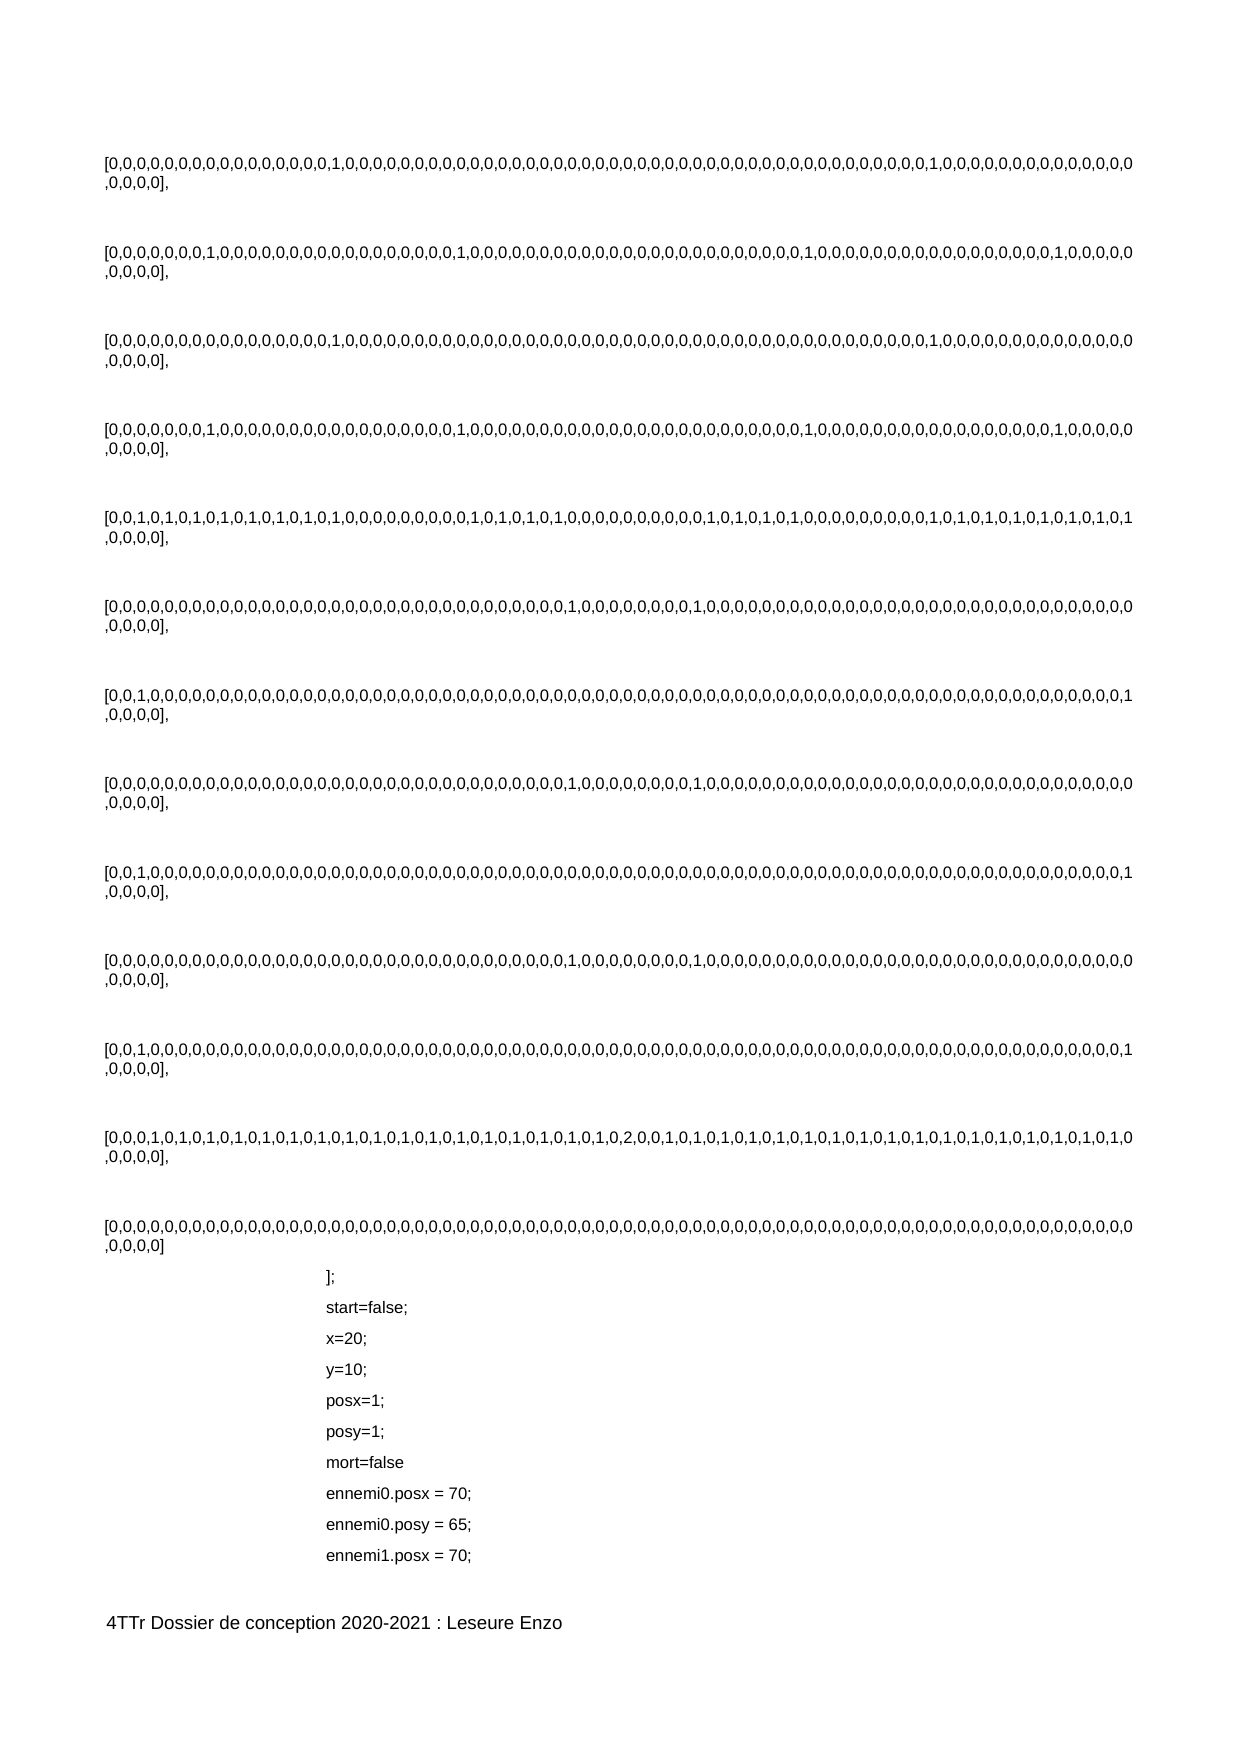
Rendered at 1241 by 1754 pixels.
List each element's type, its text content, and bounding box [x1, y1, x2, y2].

text posx=1; [104, 1391, 1134, 1410]
text ennemi0.posx = 70; [104, 1484, 1134, 1503]
text [0,0,1,0,0,0,0,0,0,0,0,0,0,0,0,0,0,0,0,0,0,0,0,0,0,0,0,0,0,0,0,0,0,0,0,0,0,0,0,0,0,0,0,0,0,0,0,0,0,0,0,0,0,0,0,0,0,0,0,0,0,0,0,0,0,0,0,0,0,0,0,0,0,1,0,0,0,0], [104, 824, 1134, 901]
text [0,0,0,0,0,0,0,0,0,0,0,0,0,0,0,0,1,0,0,0,0,0,0,0,0,0,0,0,0,0,0,0,0,0,0,0,0,0,0,0,0,0,0,0,0,0,0,0,0,0,0,0,0,0,0,0,0,0,0,1,0,0,0,0,0,0,0,0,0,0,0,0,0,0,0,0,0,0], [104, 293, 1134, 369]
text [0,0,0,0,0,0,0,0,0,0,0,0,0,0,0,0,1,0,0,0,0,0,0,0,0,0,0,0,0,0,0,0,0,0,0,0,0,0,0,0,0,0,0,0,0,0,0,0,0,0,0,0,0,0,0,0,0,0,0,1,0,0,0,0,0,0,0,0,0,0,0,0,0,0,0,0,0,0], [104, 154, 1134, 192]
text y=10; [104, 1360, 1134, 1379]
text ennemi0.posy = 65; [104, 1515, 1134, 1534]
text [0,0,0,0,0,0,0,0,0,0,0,0,0,0,0,0,0,0,0,0,0,0,0,0,0,0,0,0,0,0,0,0,0,1,0,0,0,0,0,0,0,0,1,0,0,0,0,0,0,0,0,0,0,0,0,0,0,0,0,0,0,0,0,0,0,0,0,0,0,0,0,0,0,0,0,0,0,0], [104, 558, 1134, 635]
text [0,0,0,0,0,0,0,0,0,0,0,0,0,0,0,0,0,0,0,0,0,0,0,0,0,0,0,0,0,0,0,0,0,1,0,0,0,0,0,0,0,0,1,0,0,0,0,0,0,0,0,0,0,0,0,0,0,0,0,0,0,0,0,0,0,0,0,0,0,0,0,0,0,0,0,0,0,0], [104, 736, 1134, 812]
text posy=1; [104, 1422, 1134, 1441]
text [0,0,0,0,0,0,0,1,0,0,0,0,0,0,0,0,0,0,0,0,0,0,0,0,0,1,0,0,0,0,0,0,0,0,0,0,0,0,0,0,0,0,0,0,0,0,0,0,0,0,1,0,0,0,0,0,0,0,0,0,0,0,0,0,0,0,0,0,1,0,0,0,0,0,0,0,0,0], [104, 204, 1134, 281]
text start=false; [104, 1298, 1134, 1317]
text ]; [104, 1267, 1134, 1286]
text [0,0,1,0,0,0,0,0,0,0,0,0,0,0,0,0,0,0,0,0,0,0,0,0,0,0,0,0,0,0,0,0,0,0,0,0,0,0,0,0,0,0,0,0,0,0,0,0,0,0,0,0,0,0,0,0,0,0,0,0,0,0,0,0,0,0,0,0,0,0,0,0,0,1,0,0,0,0], [104, 647, 1134, 724]
text [0,0,1,0,0,0,0,0,0,0,0,0,0,0,0,0,0,0,0,0,0,0,0,0,0,0,0,0,0,0,0,0,0,0,0,0,0,0,0,0,0,0,0,0,0,0,0,0,0,0,0,0,0,0,0,0,0,0,0,0,0,0,0,0,0,0,0,0,0,0,0,0,0,1,0,0,0,0], [104, 1001, 1134, 1078]
text [0,0,0,1,0,1,0,1,0,1,0,1,0,1,0,1,0,1,0,1,0,1,0,1,0,1,0,1,0,1,0,1,0,1,0,1,0,2,0,0,1,0,1,0,1,0,1,0,1,0,1,0,1,0,1,0,1,0,1,0,1,0,1,0,1,0,1,0,1,0,1,0,1,0,0,0,0,0], [104, 1090, 1134, 1166]
text mort=false [104, 1453, 1134, 1472]
text ennemi1.posx = 70; [104, 1546, 1134, 1565]
text [0,0,0,0,0,0,0,0,0,0,0,0,0,0,0,0,0,0,0,0,0,0,0,0,0,0,0,0,0,0,0,0,0,1,0,0,0,0,0,0,0,0,1,0,0,0,0,0,0,0,0,0,0,0,0,0,0,0,0,0,0,0,0,0,0,0,0,0,0,0,0,0,0,0,0,0,0,0], [104, 913, 1134, 989]
text [0,0,0,0,0,0,0,0,0,0,0,0,0,0,0,0,0,0,0,0,0,0,0,0,0,0,0,0,0,0,0,0,0,0,0,0,0,0,0,0,0,0,0,0,0,0,0,0,0,0,0,0,0,0,0,0,0,0,0,0,0,0,0,0,0,0,0,0,0,0,0,0,0,0,0,0,0,0] [104, 1178, 1134, 1255]
text [0,0,0,0,0,0,0,1,0,0,0,0,0,0,0,0,0,0,0,0,0,0,0,0,0,1,0,0,0,0,0,0,0,0,0,0,0,0,0,0,0,0,0,0,0,0,0,0,0,0,1,0,0,0,0,0,0,0,0,0,0,0,0,0,0,0,0,0,1,0,0,0,0,0,0,0,0,0], [104, 381, 1134, 458]
text x=20; [104, 1329, 1134, 1348]
text [0,0,1,0,1,0,1,0,1,0,1,0,1,0,1,0,1,0,0,0,0,0,0,0,0,0,1,0,1,0,1,0,1,0,0,0,0,0,0,0,0,0,0,1,0,1,0,1,0,1,0,0,0,0,0,0,0,0,0,1,0,1,0,1,0,1,0,1,0,1,0,1,0,1,0,0,0,0], [104, 470, 1134, 547]
